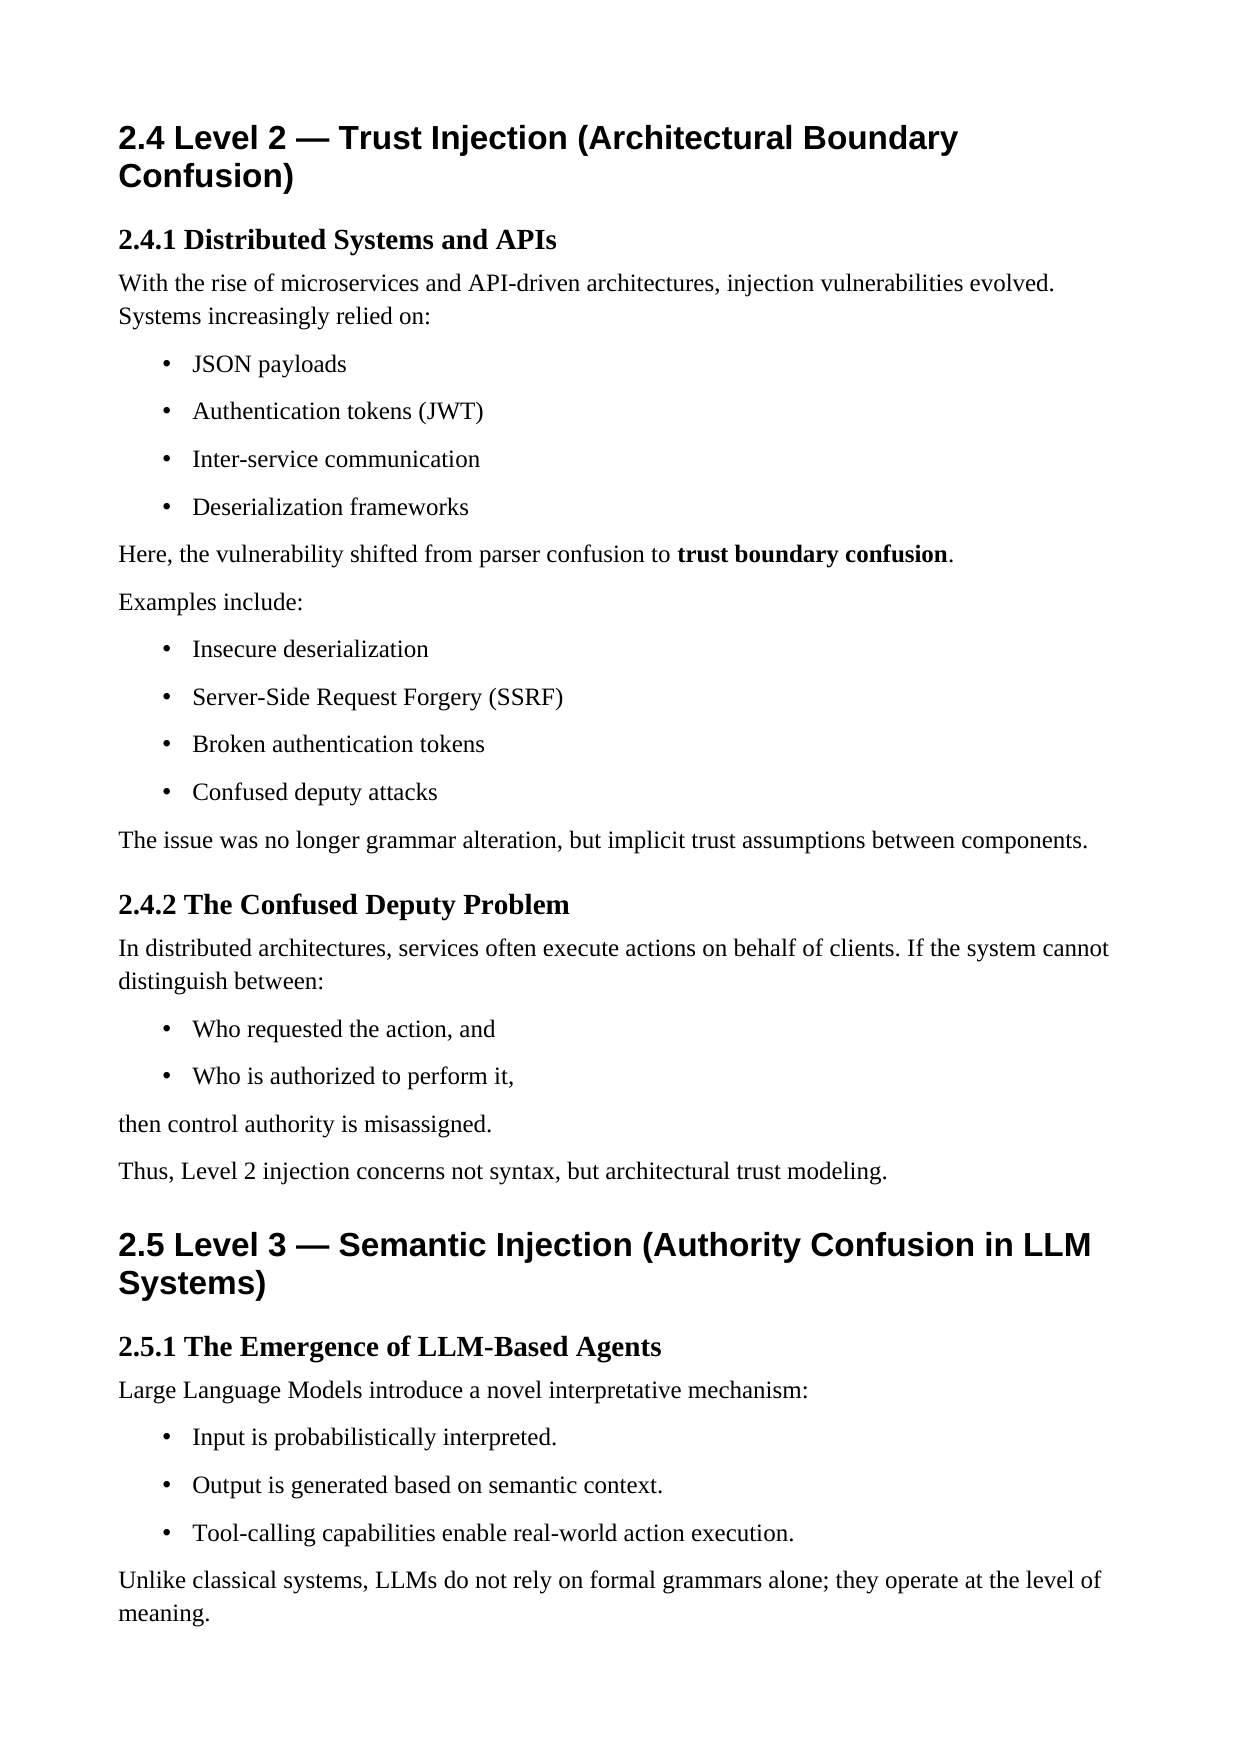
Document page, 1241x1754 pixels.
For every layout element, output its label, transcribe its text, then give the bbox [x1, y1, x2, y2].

text Unlike classical systems, LLMs do not rely on formal grammars alone; they operate at the level of meaning. [118, 1565, 1122, 1627]
list Inter-service communication [162, 444, 1122, 473]
subtitle 2.5.1 The Emergence of LLM-Based Agents [118, 1329, 1122, 1362]
list Broken authentication tokens [162, 729, 1122, 758]
list Authentication tokens (JWT) [162, 396, 1122, 425]
text Large Language Models introduce a novel interpretative mechanism: [118, 1375, 1122, 1404]
subtitle 2.4 Level 2 — Trust Injection (Architectural Boundary Confusion) [118, 118, 1122, 195]
subtitle 2.5 Level 3 — Semantic Injection (Authority Confusion in LLM Systems) [118, 1225, 1122, 1302]
list Server-Side Request Forgery (SSRF) [162, 682, 1122, 711]
text Thus, Level 2 injection concerns not syntax, but architectural trust modeling. [118, 1156, 1122, 1185]
list Tool-calling capabilities enable real-world action execution. [162, 1518, 1122, 1546]
list Who is authorized to perform it, [162, 1061, 1122, 1090]
text Examples include: [118, 587, 1122, 616]
text With the rise of microservices and API-driven architectures, injection vulnerabilities evolved. Systems increasingly relied on: [118, 268, 1122, 330]
list Output is generated based on semantic context. [162, 1470, 1122, 1499]
subtitle 2.4.1 Distributed Systems and APIs [118, 222, 1122, 256]
subtitle 2.4.2 The Confused Deputy Problem [118, 887, 1122, 921]
list JSON payloads [162, 349, 1122, 377]
list Input is probabilistically interpreted. [162, 1422, 1122, 1451]
text The issue was no longer grammar alteration, but implicit trust assumptions between components. [118, 825, 1122, 853]
text Here, the vulnerability shifted from parser confusion to trust boundary confusion. [118, 539, 1122, 568]
list Deserialization frameworks [162, 492, 1122, 520]
list Confused deputy attacks [162, 777, 1122, 806]
list Insecure deserialization [162, 634, 1122, 663]
text then control authority is misassigned. [118, 1109, 1122, 1138]
list Who requested the action, and [162, 1014, 1122, 1042]
text In distributed architectures, services often execute actions on behalf of clients. If the system cannot distinguish between: [118, 933, 1122, 995]
